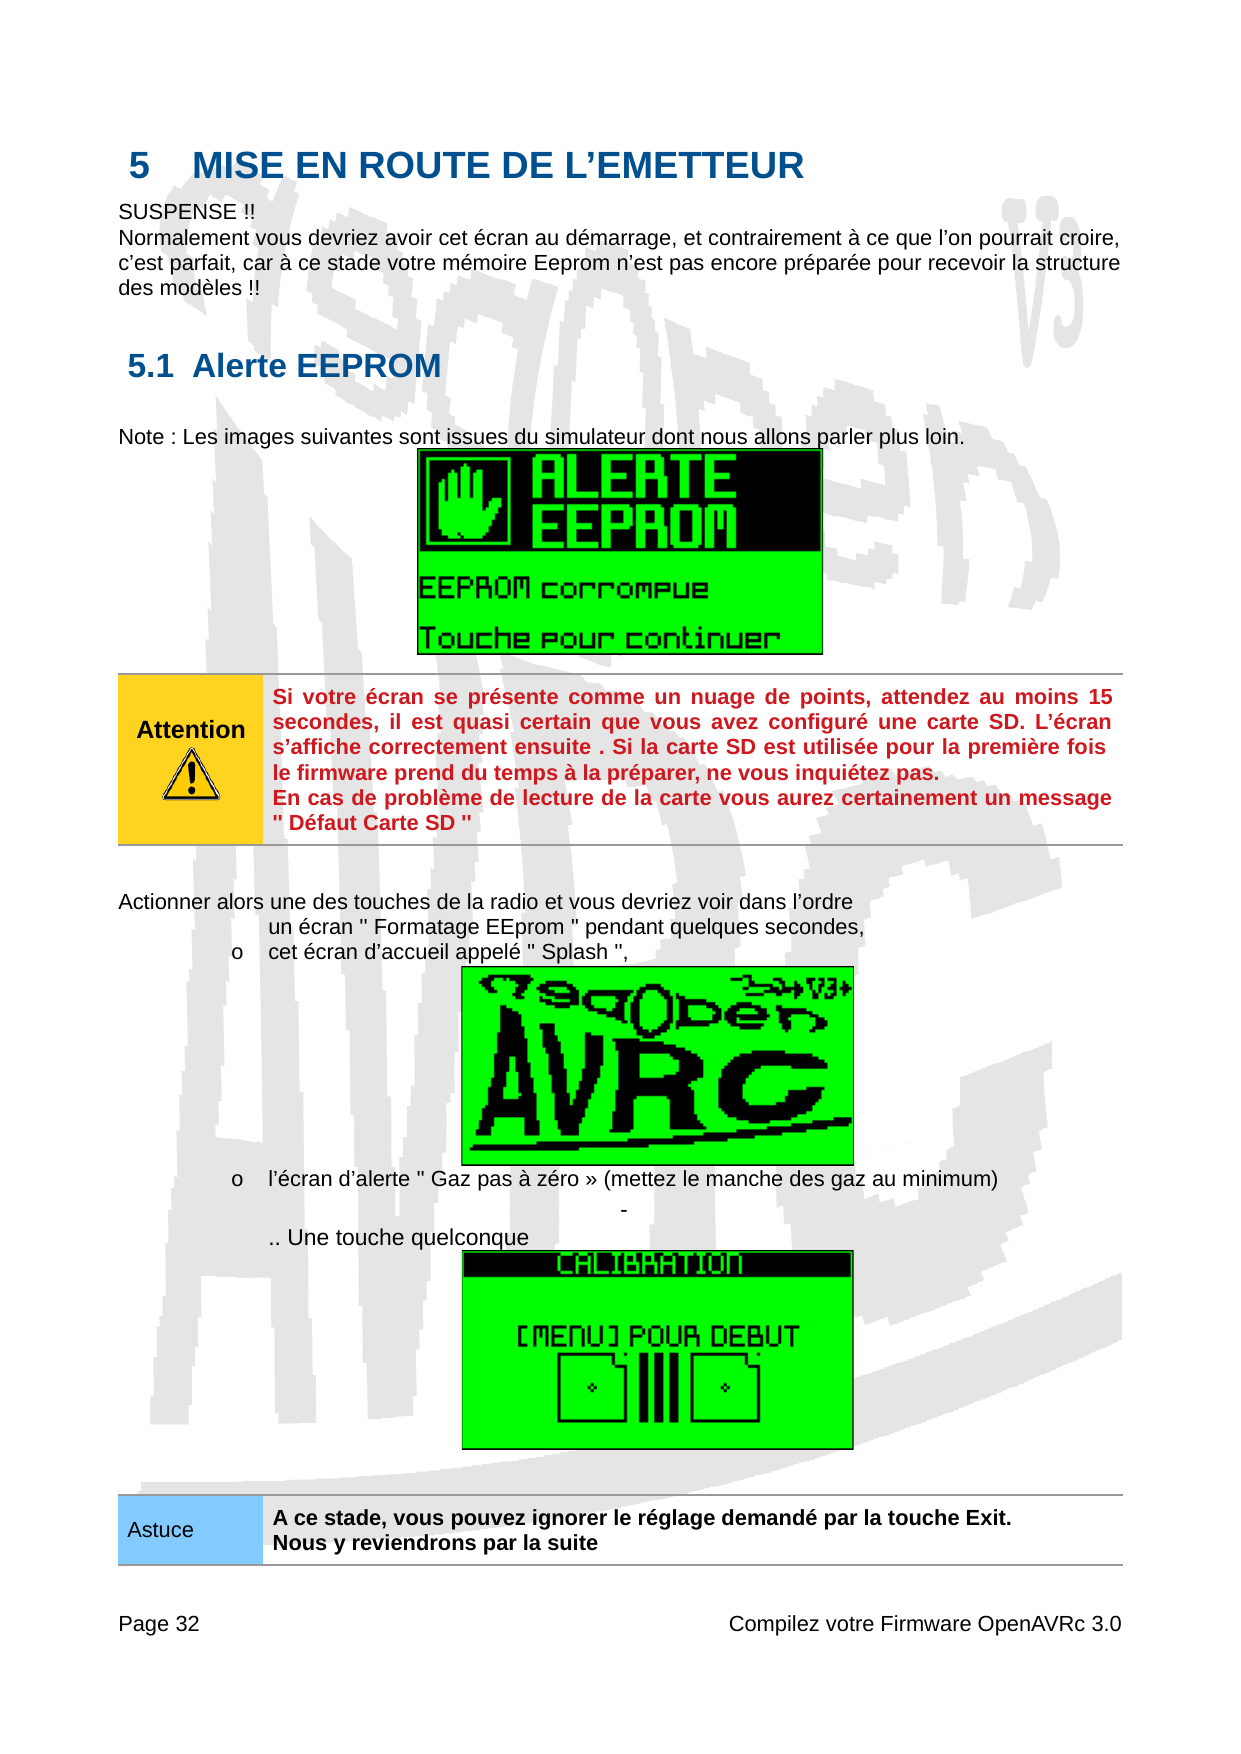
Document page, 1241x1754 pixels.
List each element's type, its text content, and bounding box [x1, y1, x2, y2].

table_header Astuce [118, 1496, 263, 1564]
picture [461, 966, 854, 1166]
text Note : Les images suivantes sont issues du simulateur dont nous allons parler plus loin. [118, 424, 1122, 449]
subtitle Alerte EEPROM [118, 346, 1122, 385]
picture [158, 743, 224, 804]
list .. Une touche quelconque [231, 1224, 1122, 1251]
picture [417, 448, 824, 655]
list un écran '' Formatage EEprom '' pendant quelques secondes, [231, 914, 1122, 939]
list l’écran d’alerte '' Gaz pas à zéro » (mettez le manche des gaz au minimum) [231, 1166, 1122, 1193]
text SUSPENSE !! [118, 199, 1122, 224]
list cet écran d’accueil appelé '' Splash '', [231, 939, 1122, 966]
text Normalement vous devriez avoir cet écran au démarrage, et contrairement à ce que l’on pourrait croire, c’est parfait, car à ce stade votre mémoire Eeprom n’est pas encore préparée pour recevoir la structure des modèles !! [118, 224, 1122, 300]
subtitle MISE EN ROUTE DE L’EMETTEUR [118, 143, 1122, 187]
table_header A ce stade, vous pouvez ignorer le réglage demandé par la touche Exit. Nous y reviendrons par la suite [264, 1496, 1122, 1564]
text Actionner alors une des touches de la radio et vous devriez voir dans l’ordre [118, 889, 1122, 914]
picture [461, 1250, 854, 1450]
table_header Attention [118, 675, 263, 844]
table_header Si votre écran se présente comme un nuage de points, attendez au moins 15 secondes, il est quasi certain que vous avez configuré une carte SD. L’écran s’affiche correctement ensuite . Si la carte SD est utilisée pour la première fois le firmware prend du temps à la préparer, ne vous inquiétez pas. En cas de problème de lecture de la carte vous aurez certainement un message '' Défaut Carte SD '' [264, 675, 1122, 844]
